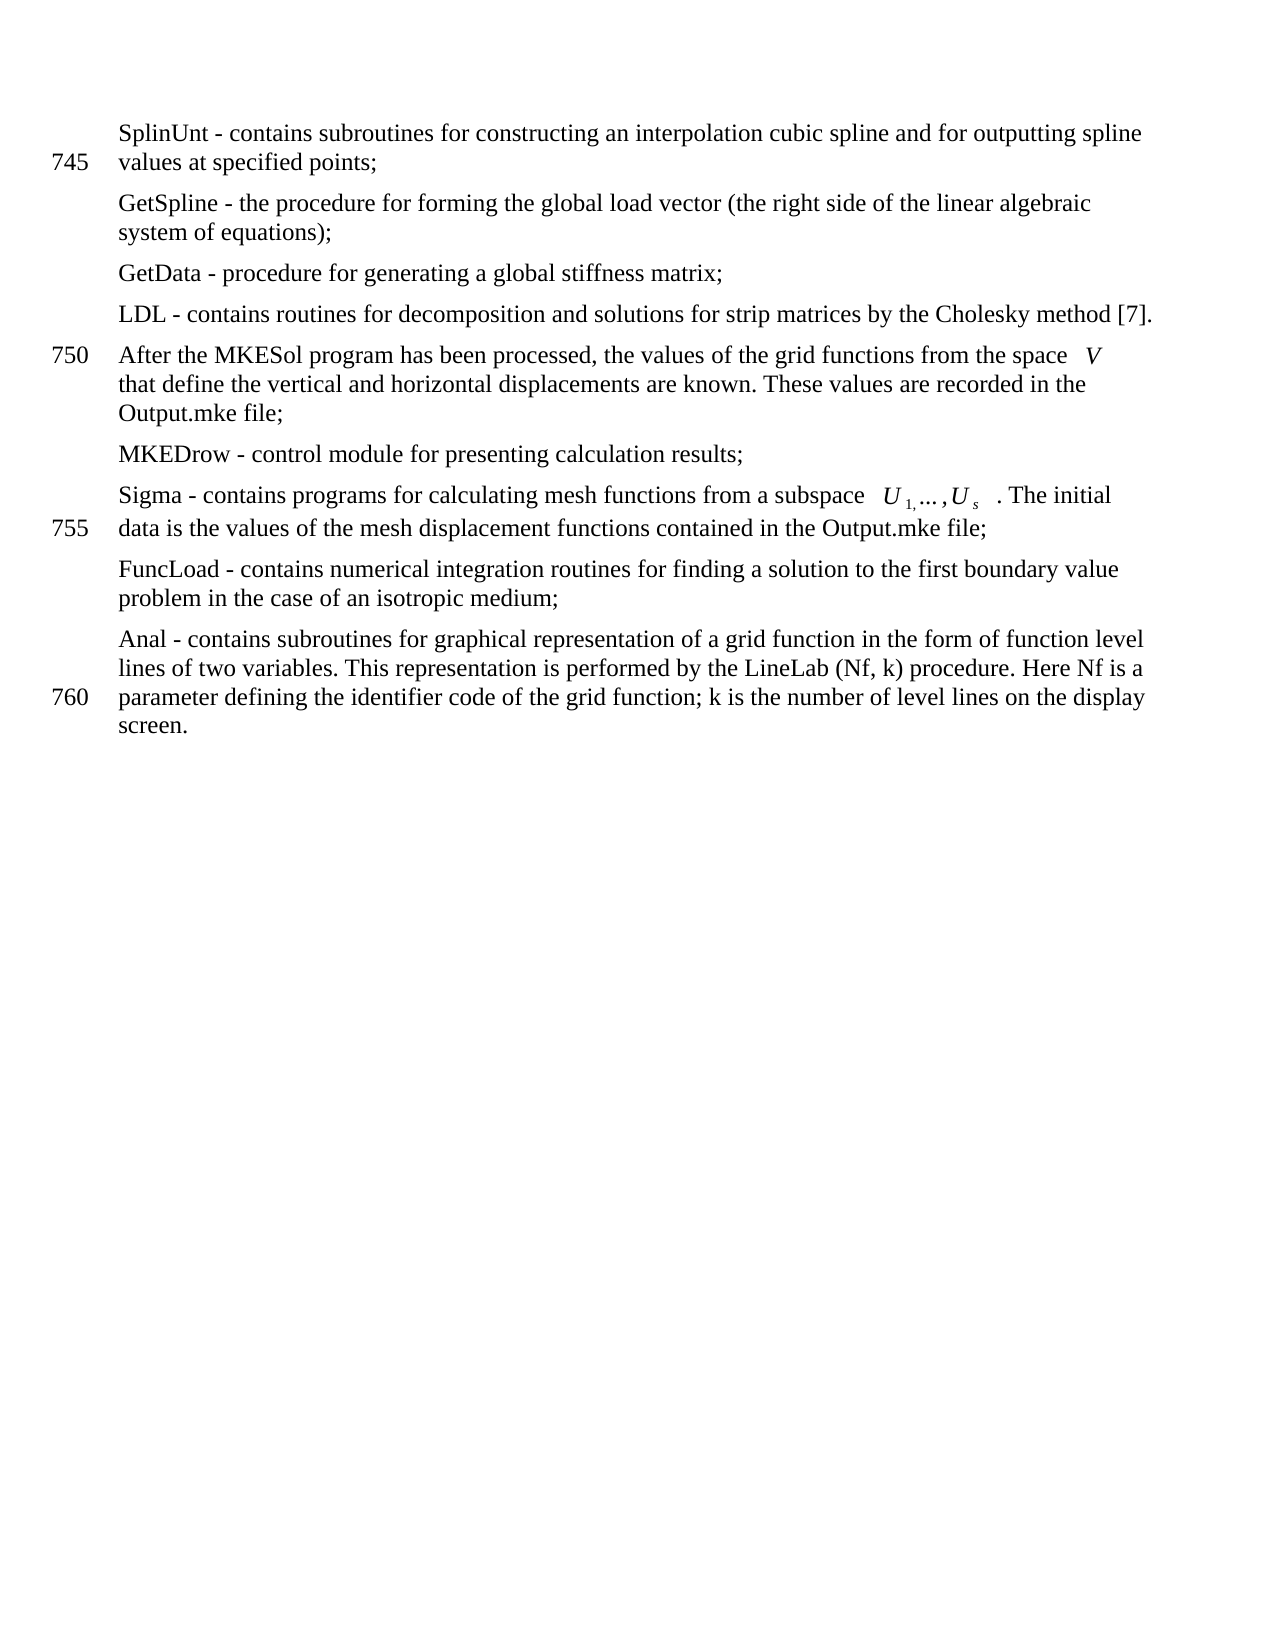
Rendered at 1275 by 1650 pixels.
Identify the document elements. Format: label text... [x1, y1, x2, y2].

text FuncLoad - contains numerical integration routines for finding a solution to the first boundary value problem in the case of an isotropic medium; [118, 554, 1157, 612]
text After the MKESol program has been processed, the values ​​of the grid functions from the space that define the vertical and horizontal displacements are known. These values ​​are recorded in the Output.mke file; [118, 341, 1157, 427]
text GetSpline - the procedure for forming the global load vector (the right side of the linear algebraic system of equations); [118, 188, 1157, 246]
text LDL - contains routines for decomposition and solutions for strip matrices by the Cholesky method [7]. [118, 299, 1157, 328]
text Anal - contains subroutines for graphical representation of a grid function in the form of function level lines of two variables. This representation is performed by the LineLab (Nf, k) procedure. Here Nf is a parameter defining the identifier code of the grid function; k is the number of level lines on the display screen. [118, 624, 1157, 739]
text MKEDrow - control module for presenting calculation results; [118, 439, 1157, 468]
text GetData - procedure for generating a global stiffness matrix; [118, 258, 1157, 287]
text Sigma - contains programs for calculating mesh functions from a subspace. The initial data is the values ​​of the mesh displacement functions contained in the Output.mke file; [118, 481, 1157, 542]
text SplinUnt - contains subroutines for constructing an interpolation cubic spline and for outputting spline values ​​at specified points; [118, 118, 1157, 176]
